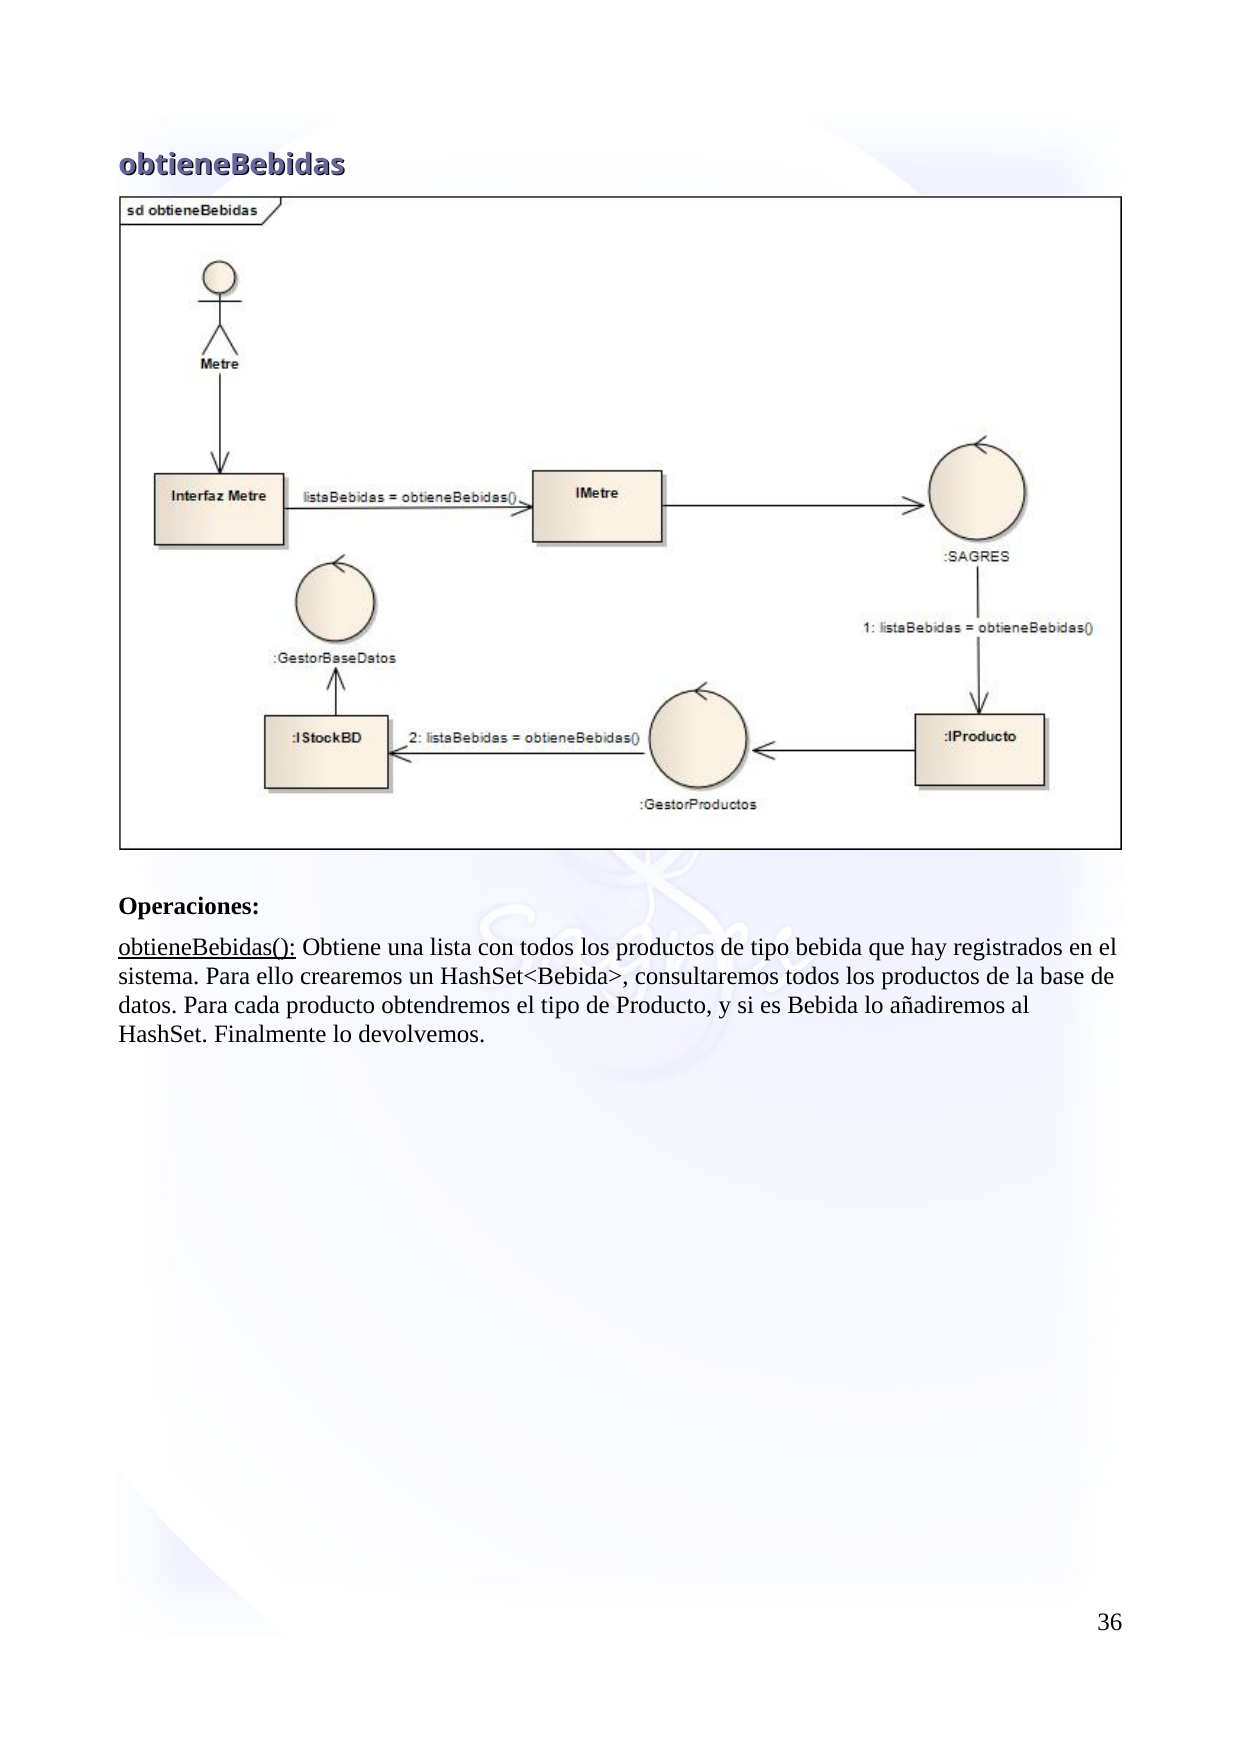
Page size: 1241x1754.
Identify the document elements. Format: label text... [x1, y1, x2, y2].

picture [118, 118, 1122, 143]
picture [118, 183, 1122, 891]
subtitle obtieneBebidas [118, 143, 1122, 183]
picture [118, 1047, 1122, 1636]
text obtieneBebidas(): Obtiene una lista con todos los productos de tipo bebida que hay registrados en el sistema. Para ello crearemos un HashSet<Bebida>, consultaremos todos los productos de la base de datos. Para cada producto obtendremos el tipo de Producto, y si es Bebida lo añadiremos al HashSet. Finalmente lo devolvemos. [118, 932, 1122, 1047]
picture [118, 920, 1122, 932]
text Operaciones: [118, 891, 1122, 920]
